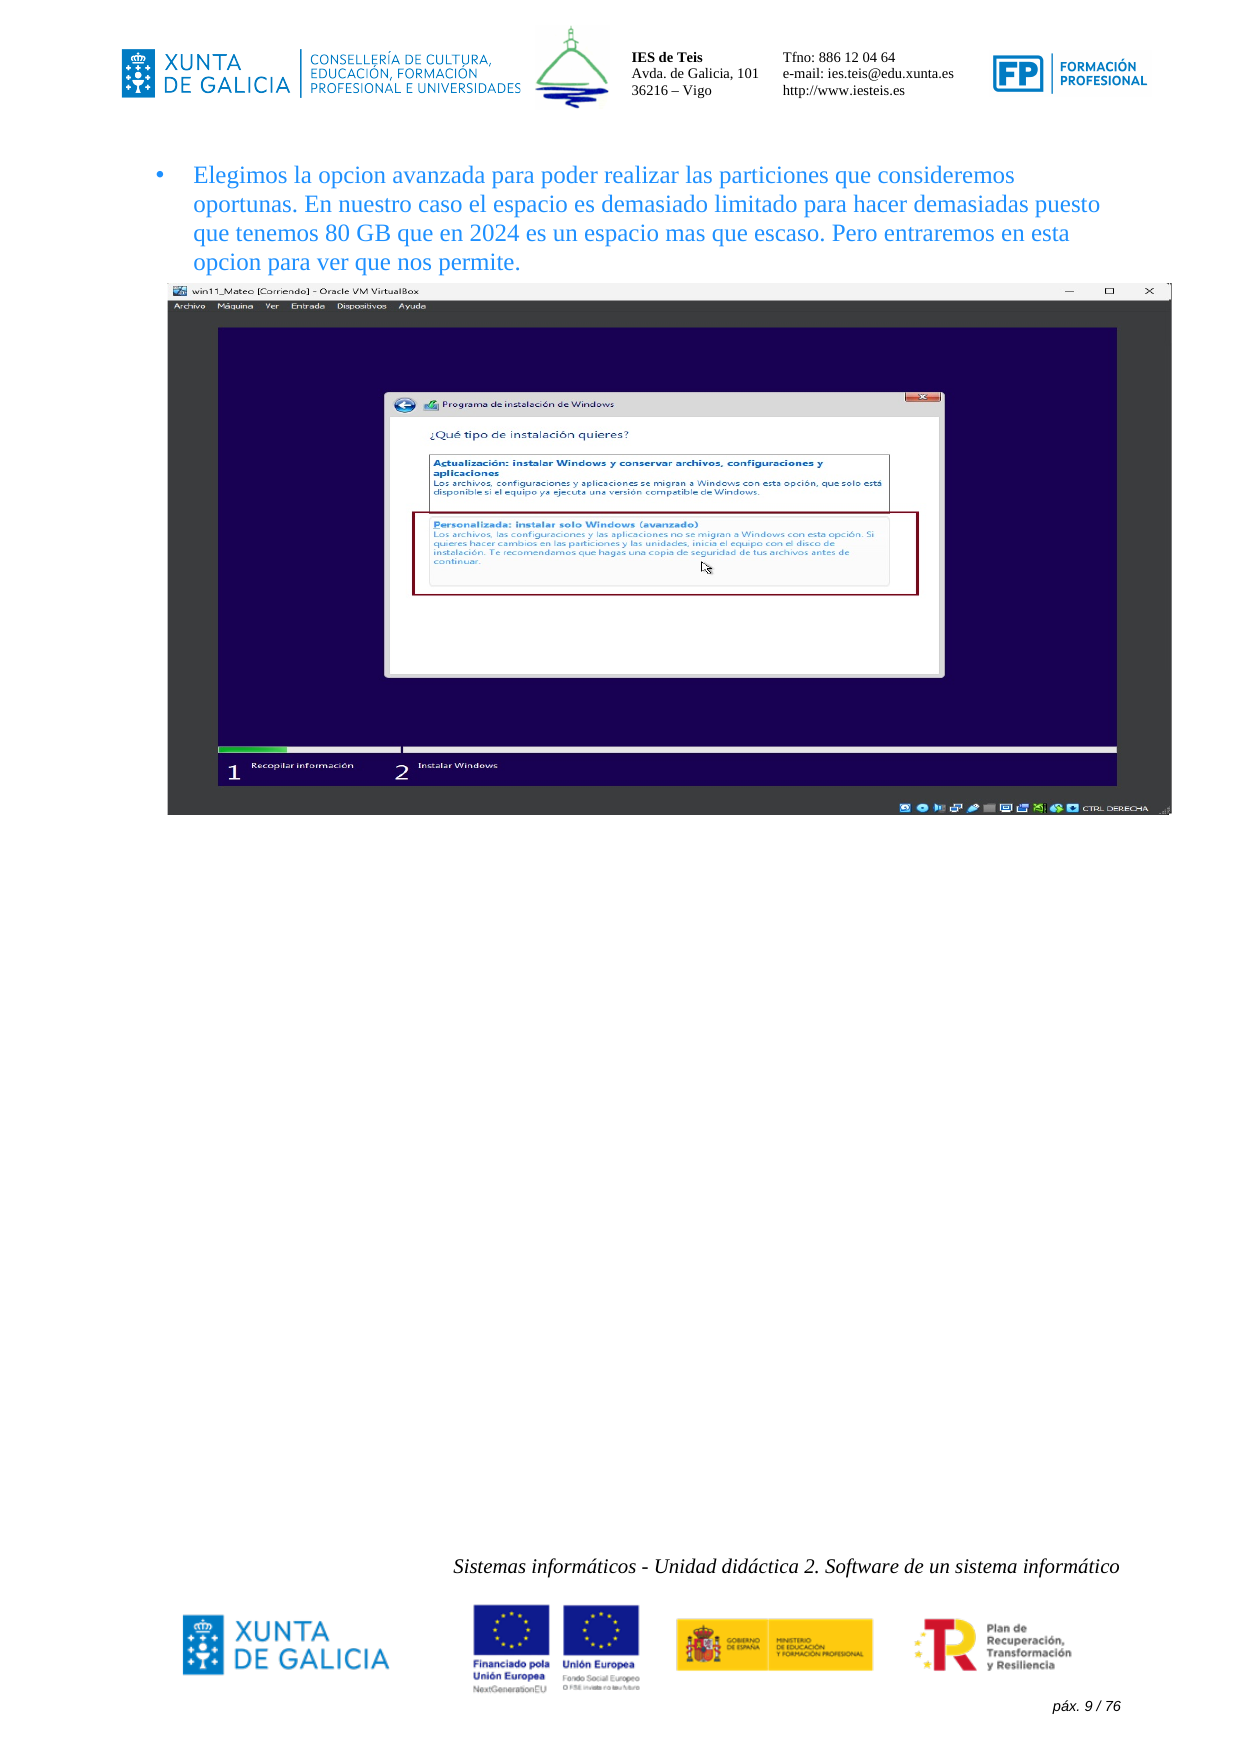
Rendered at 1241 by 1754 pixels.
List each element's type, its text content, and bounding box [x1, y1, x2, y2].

picture [167, 283, 1172, 815]
picture [989, 50, 1153, 97]
list Elegimos la opcion avanzada para poder realizar las particiones que consideremos oportunas. En nuestro caso el espacio es demasiado limitado para hacer demasiadas puesto que tenemos 80 GB que en 2024 es un espacio mas que escaso. Pero entraremos en esta opcion para ver que nos permite. [156, 160, 1122, 275]
picture [121, 49, 521, 98]
picture [534, 25, 611, 110]
picture [182, 1593, 1085, 1700]
